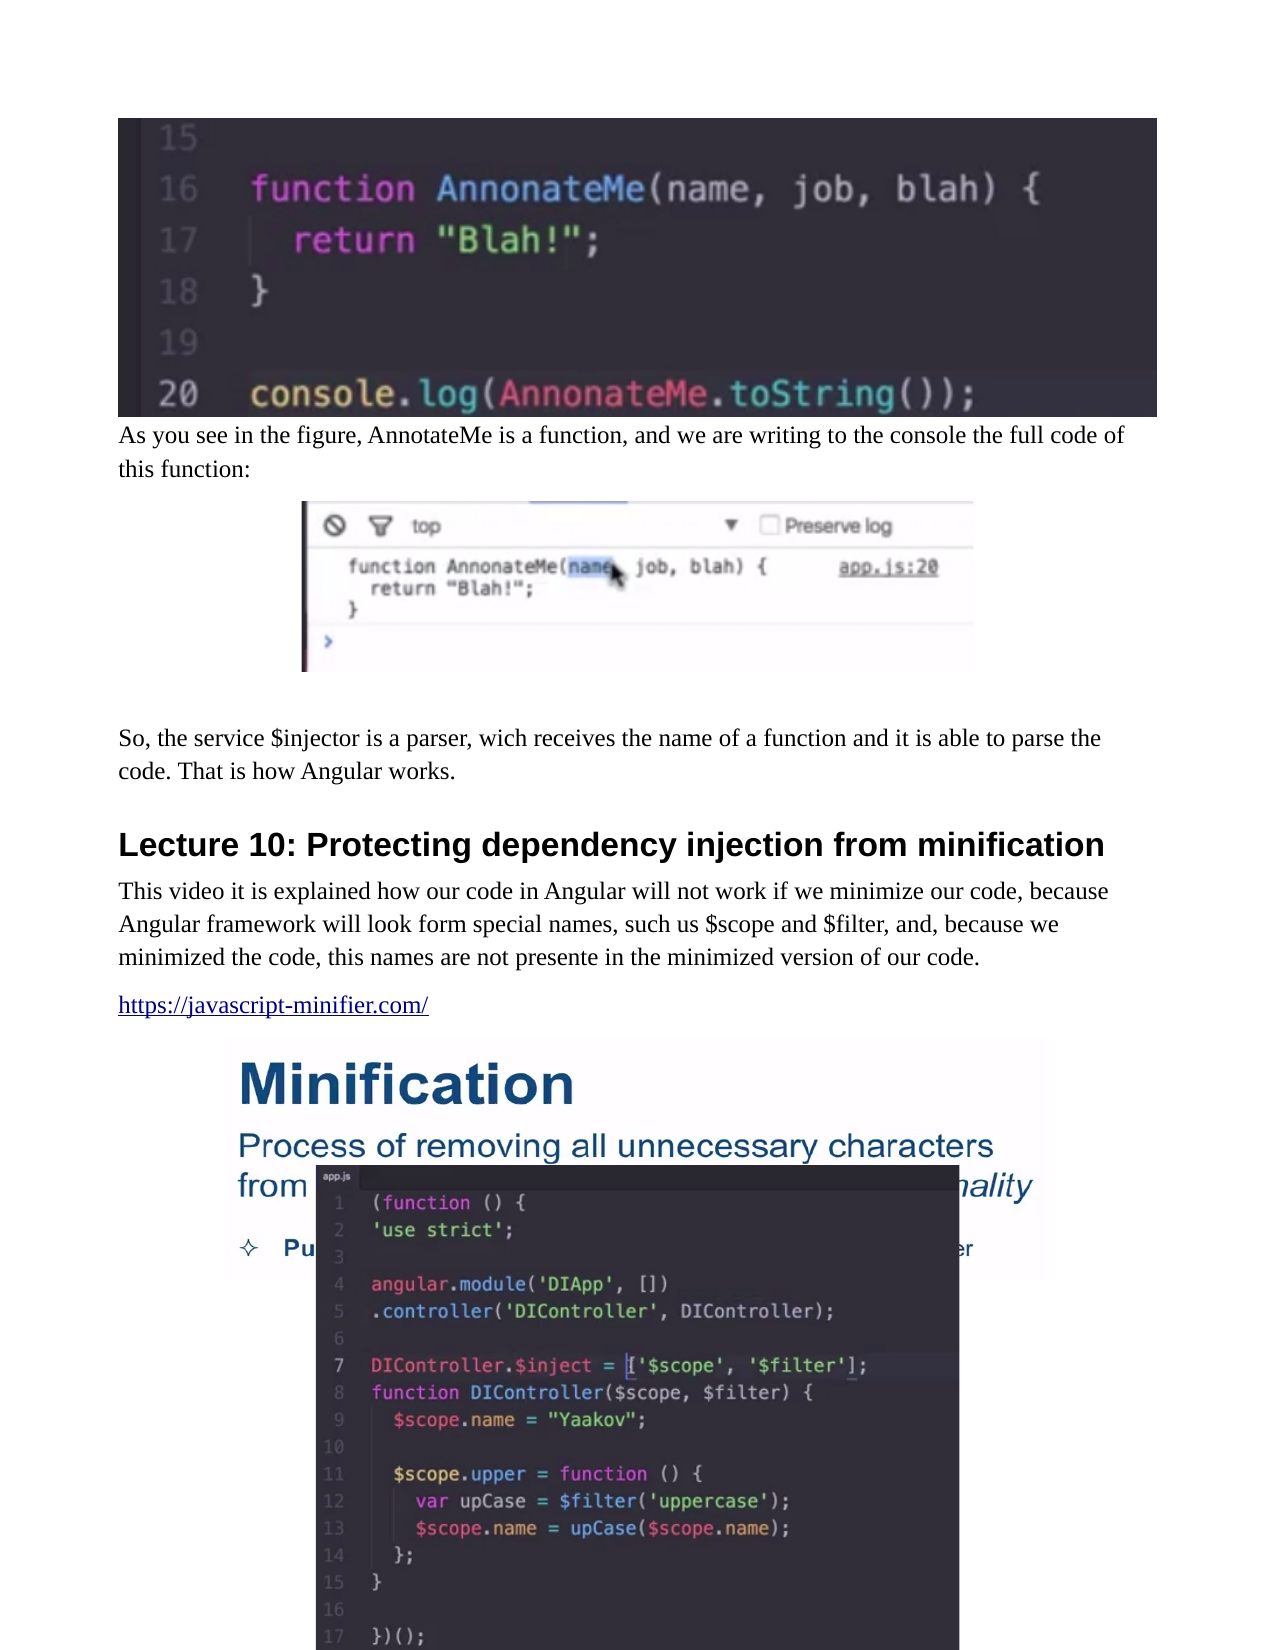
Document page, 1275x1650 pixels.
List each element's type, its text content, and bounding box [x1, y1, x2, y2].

text This video it is explained how our code in Angular will not work if we minimize our code, because Angular framework will look form special names, such us $scope and $filter, and, because we minimized the code, this names are not presente in the minimized version of our code. [118, 876, 1157, 971]
text As you see in the figure, AnnotateMe is a function, and we are writing to the console the full code of this function: [118, 417, 1157, 482]
text So, the service $injector is a parser, wich receives the name of a function and it is able to parse the code. That is how Angular works. [118, 723, 1157, 785]
picture [118, 118, 1157, 417]
text https://javascript-minifier.com/ [118, 990, 1157, 1018]
picture [301, 501, 974, 672]
picture [225, 1037, 1050, 1650]
subtitle Lecture 10: Protecting dependency injection from minification [118, 825, 1157, 863]
